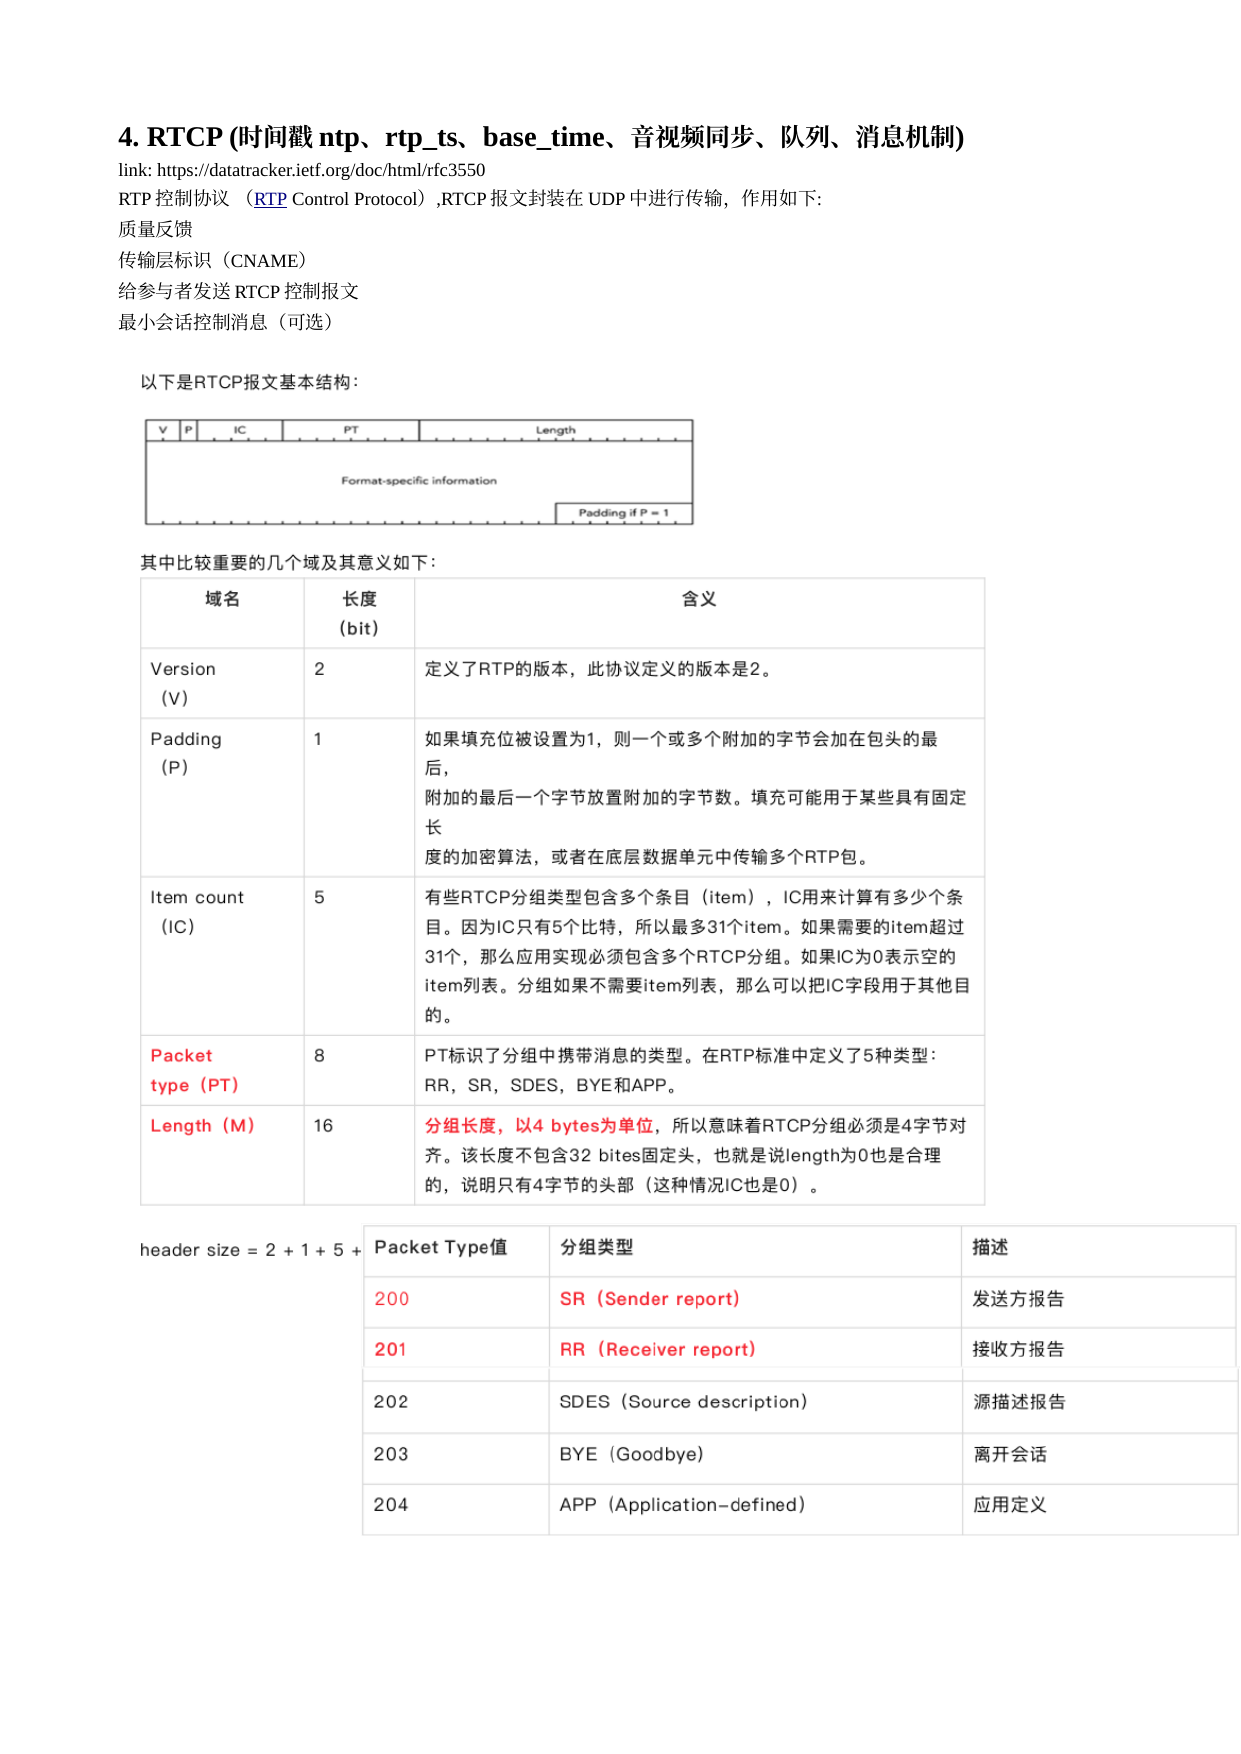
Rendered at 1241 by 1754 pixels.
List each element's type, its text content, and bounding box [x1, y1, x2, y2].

text 4. RTCP (时间戳ntp、rtp_ts、base_time、音视频同步、队列、消息机制) [118, 118, 1122, 154]
text 质量反馈 [118, 215, 1122, 242]
text RTP 控制协议 （RTP Control Protocol）,RTCP报⽂封装在UDP中进⾏传输，作⽤如下: [118, 184, 1122, 211]
text 传输层标识（CNAME） [118, 246, 1122, 273]
text 给参与者发送RTCP控制报⽂ [118, 277, 1122, 304]
text link: https://datatracker.ietf.org/doc/html/rfc3550 [118, 159, 1122, 181]
text 最⼩会话控制消息（可选） [118, 308, 1122, 335]
picture [121, 368, 1240, 1536]
